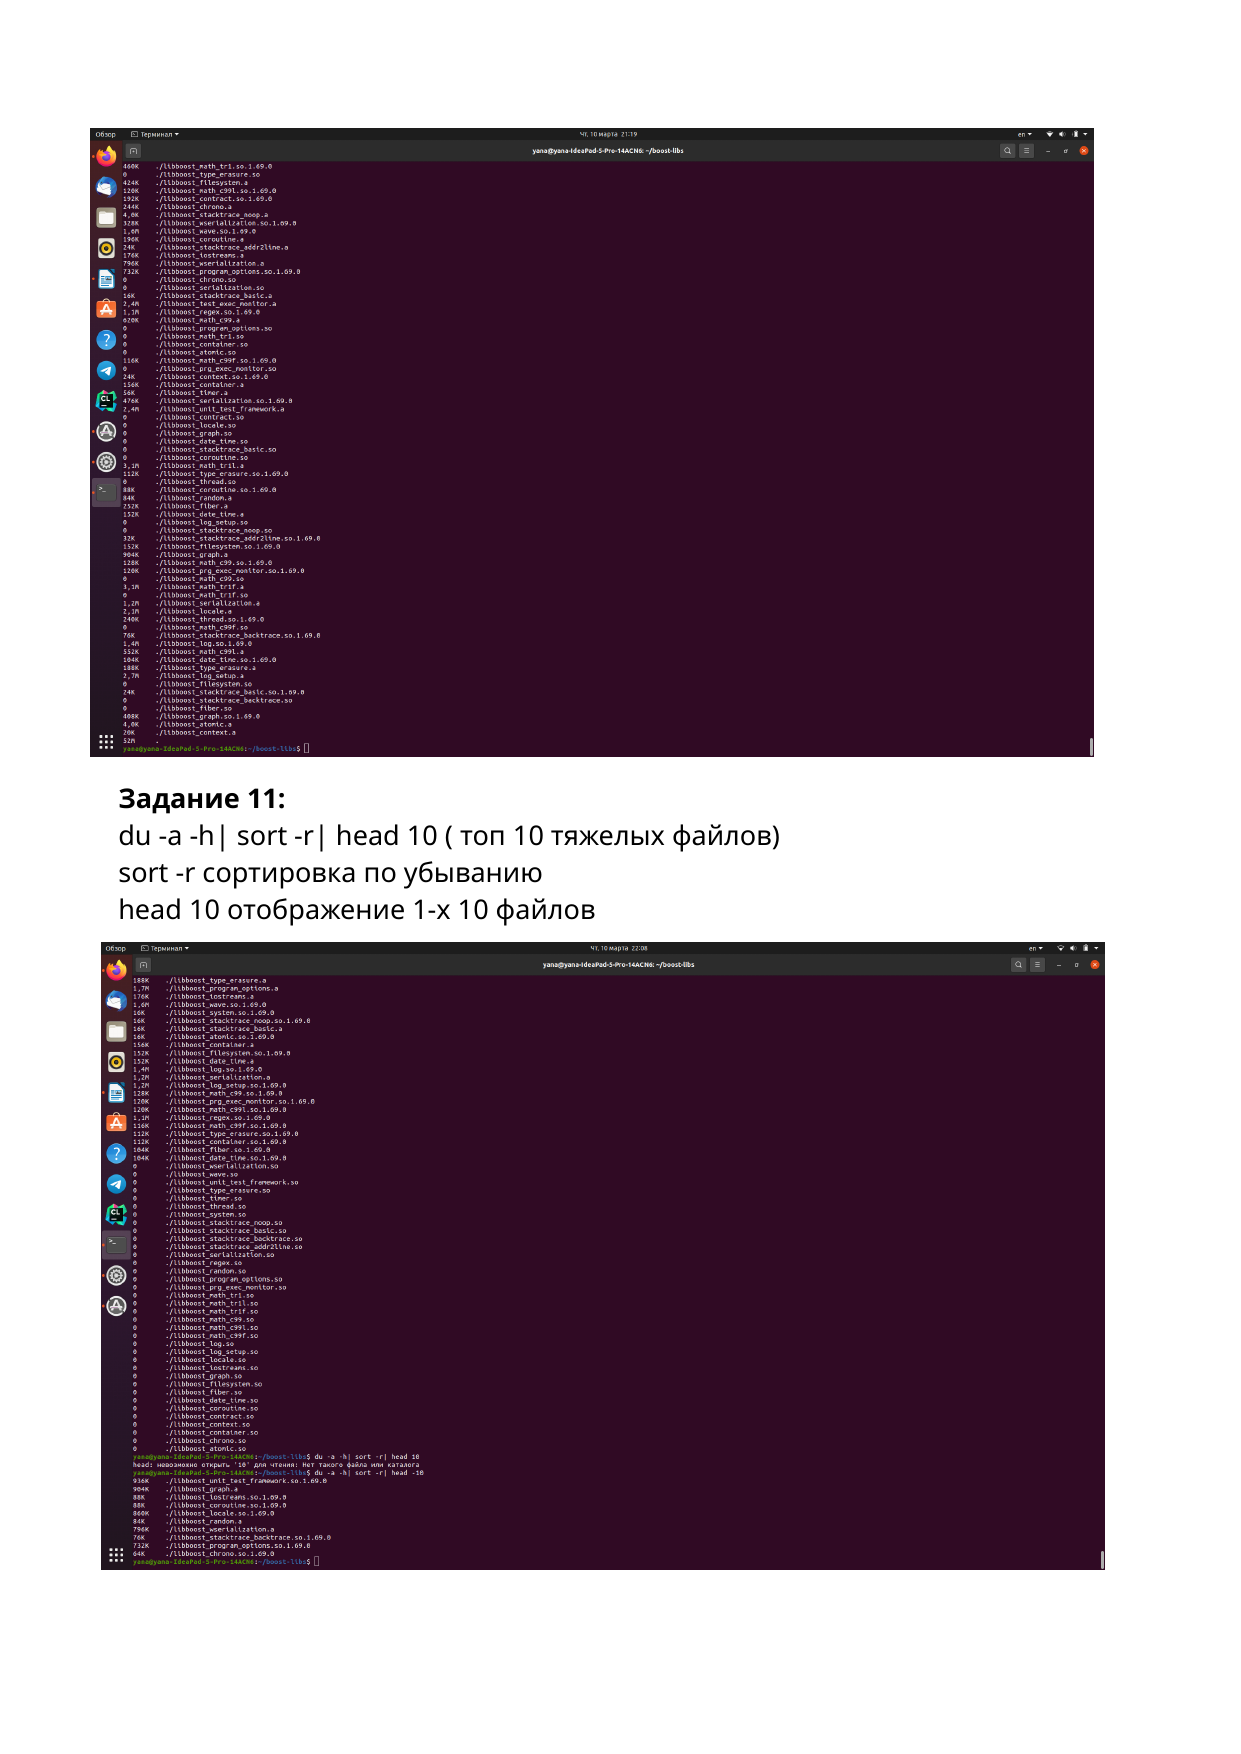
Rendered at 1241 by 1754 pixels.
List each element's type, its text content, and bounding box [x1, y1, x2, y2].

text du -a -h| sort -r| head 10 ( топ 10 тяжелых файлов) [118, 817, 1122, 854]
text Задание 11: [118, 780, 1122, 817]
text head 10 отображение 1-х 10 файлов [118, 891, 1122, 927]
picture [101, 942, 1105, 1570]
text sort -r сортировка по убыванию [118, 854, 1122, 891]
picture [90, 128, 1094, 757]
